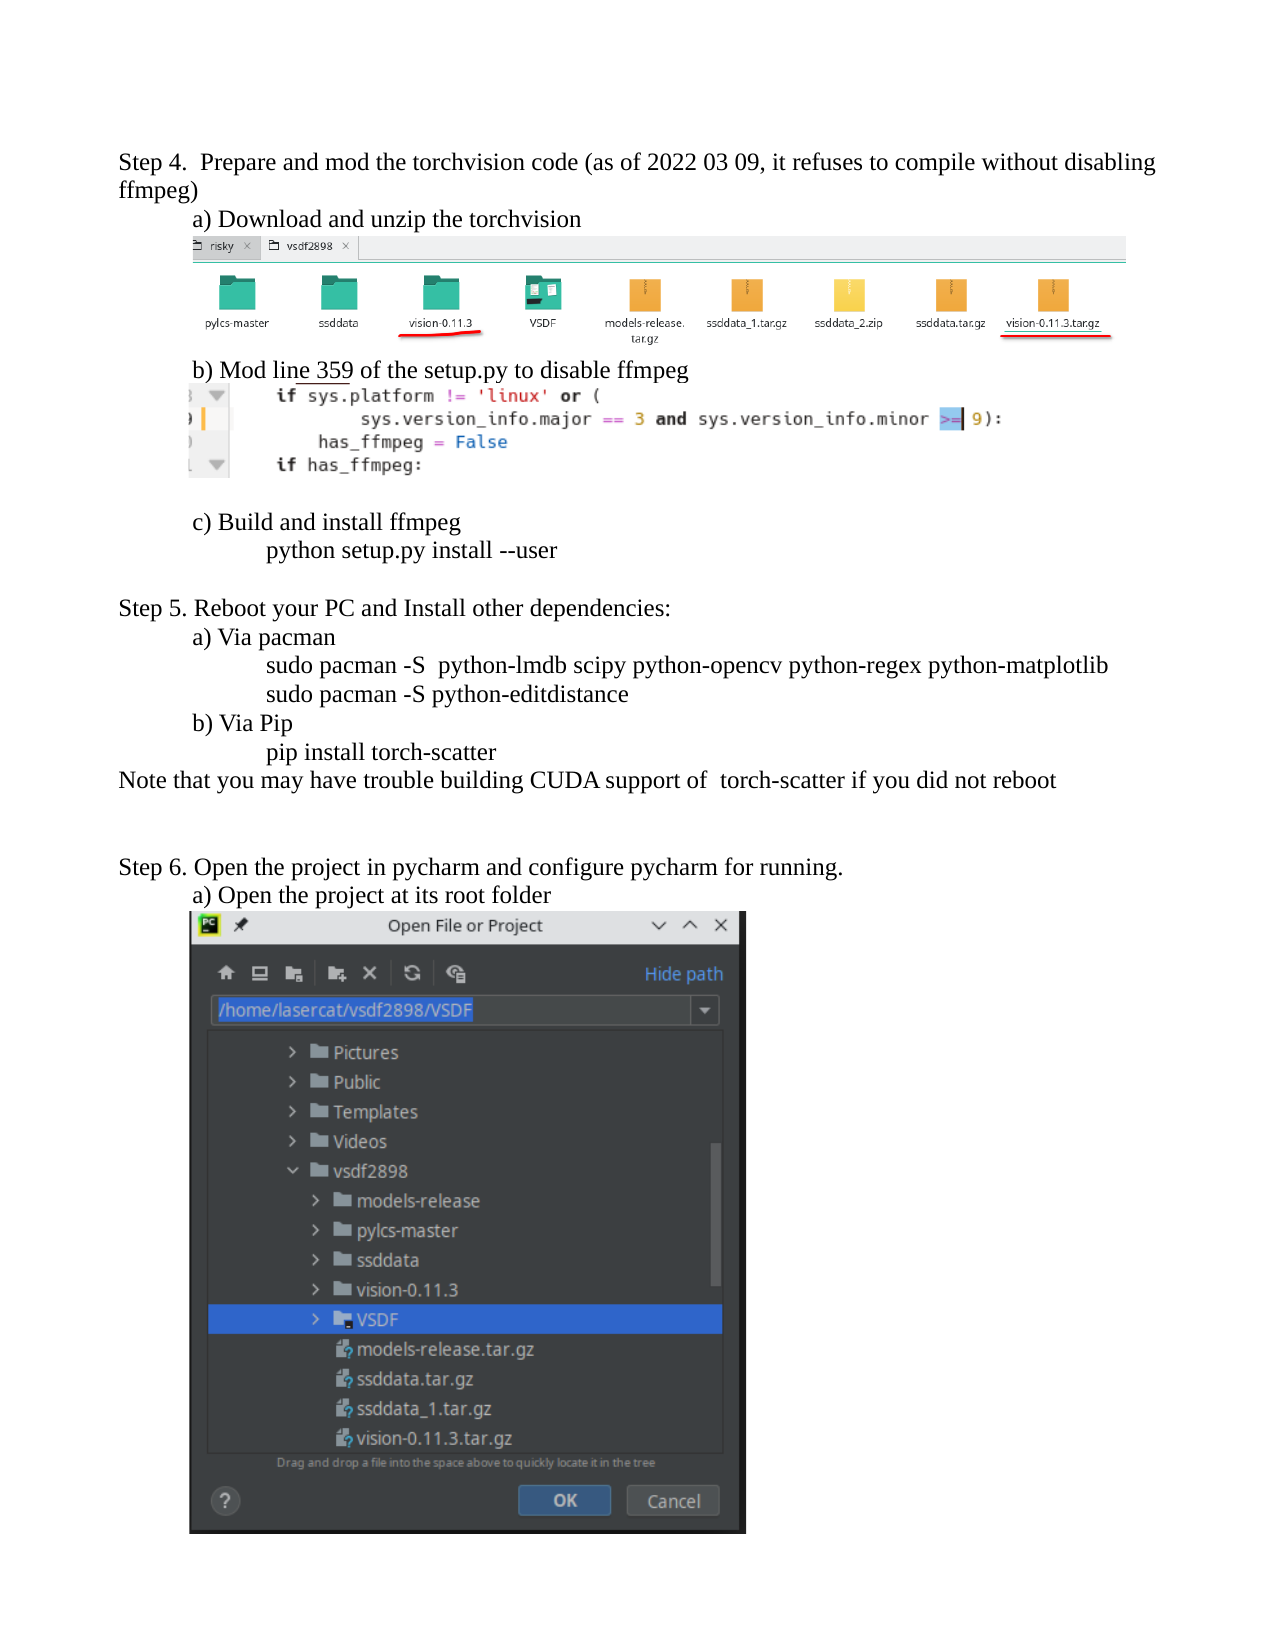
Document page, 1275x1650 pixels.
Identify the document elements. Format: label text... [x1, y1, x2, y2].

text python setup.py install --user [118, 535, 1157, 564]
picture [188, 383, 1087, 478]
text pip install torch-scatter [118, 737, 1157, 765]
text Step 5. Reboot your PC and Install other dependencies: [118, 593, 1157, 622]
text b) Mod line 359 of the setup.py to disable ffmpeg [192, 233, 1157, 384]
text sudo pacman -S python-editdistance [118, 679, 1157, 708]
text Note that you may have trouble building CUDA support of torch-scatter if you did not reboot [118, 765, 1157, 794]
text b) Via Pip [118, 708, 1157, 737]
text Step 4. Prepare and mod the torchvision code (as of 2022 03 09, it refuses to compile without disabling ffmpeg) [118, 147, 1157, 204]
text a) Via pacman [118, 622, 1157, 650]
text a) Open the project at its root folder [192, 880, 1157, 909]
picture [189, 911, 747, 1534]
text a) Download and unzip the torchvision [192, 204, 1157, 233]
text sudo pacman -S python-lmdb scipy python-opencv python-regex python-matplotlib [118, 650, 1157, 679]
picture [192, 236, 1126, 355]
text c) Build and install ffmpeg [118, 507, 1157, 535]
text Step 6. Open the project in pycharm and configure pycharm for running. [118, 852, 1157, 880]
